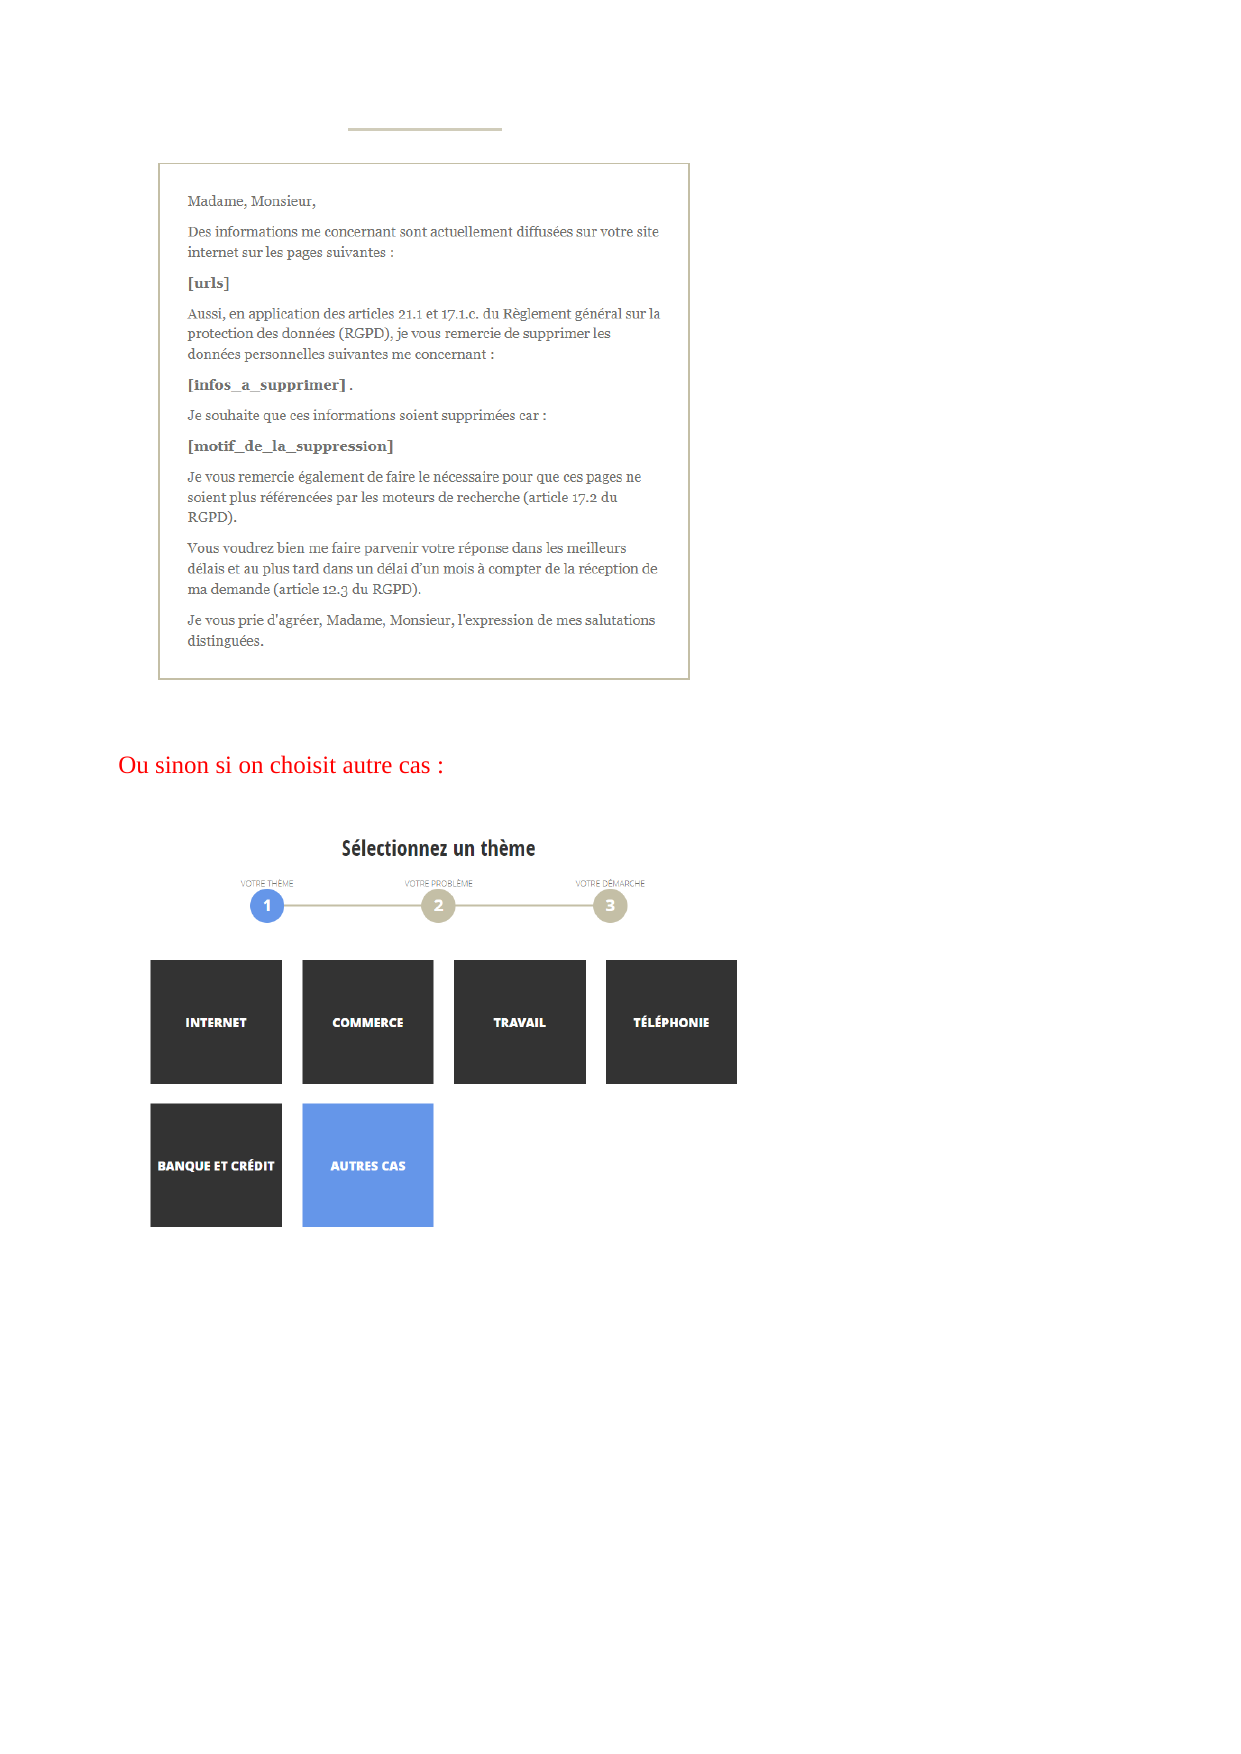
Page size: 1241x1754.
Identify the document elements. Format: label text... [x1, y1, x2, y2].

text Ou sinon si on choisit autre cas : [118, 750, 1122, 779]
